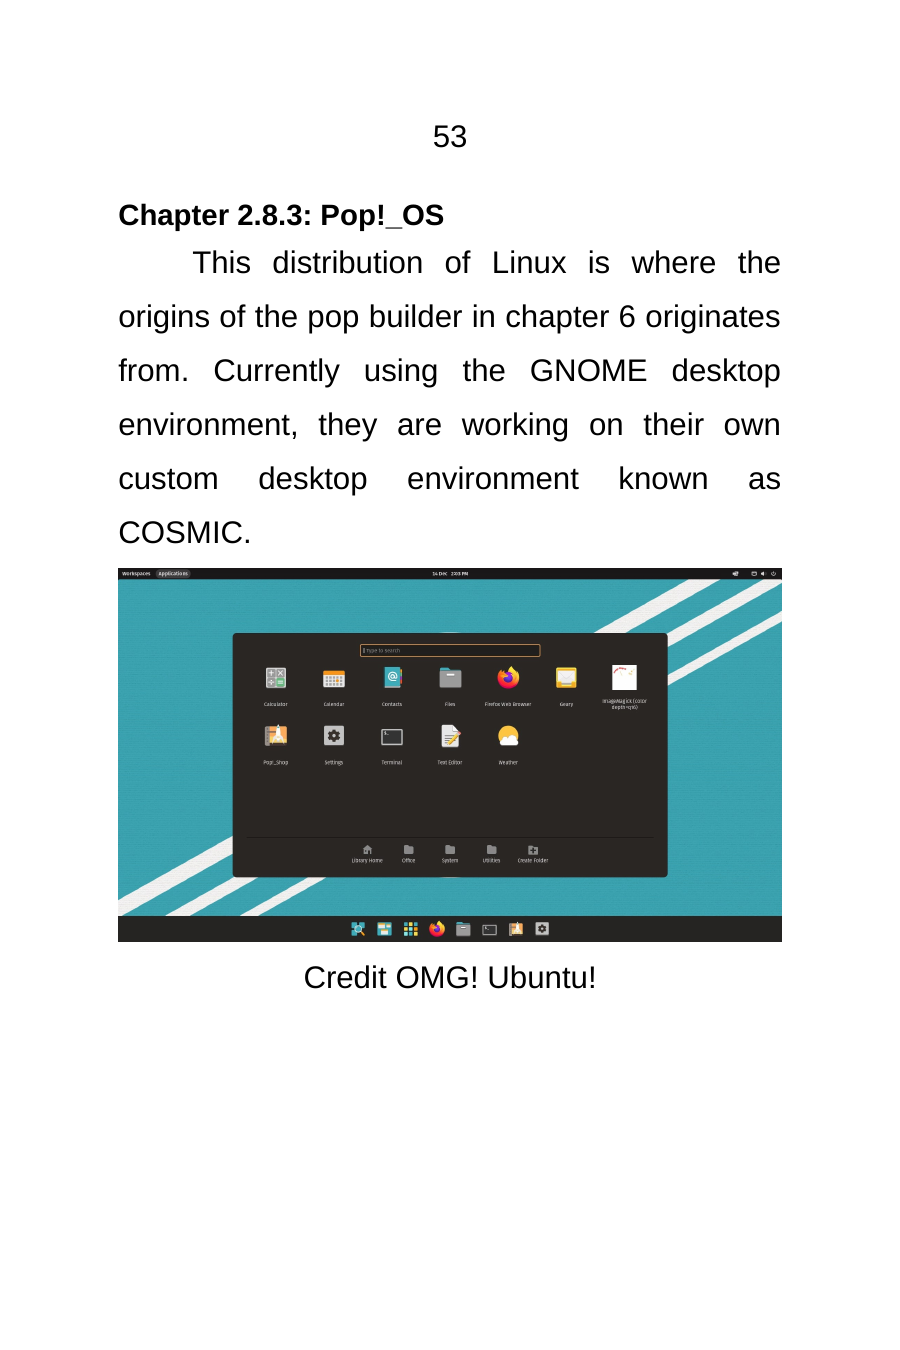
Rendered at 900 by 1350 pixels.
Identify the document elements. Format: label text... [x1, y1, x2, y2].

subtitle Chapter 2.8.3: Pop!_OS [118, 198, 782, 232]
text Credit OMG! Ubuntu! [118, 942, 782, 995]
picture [118, 568, 782, 942]
text This distribution of Linux is where the origins of the pop builder in chapter 6 originates from. Currently using the GNOME desktop environment, they are working on their own custom desktop environment known as COSMIC. [118, 244, 782, 549]
